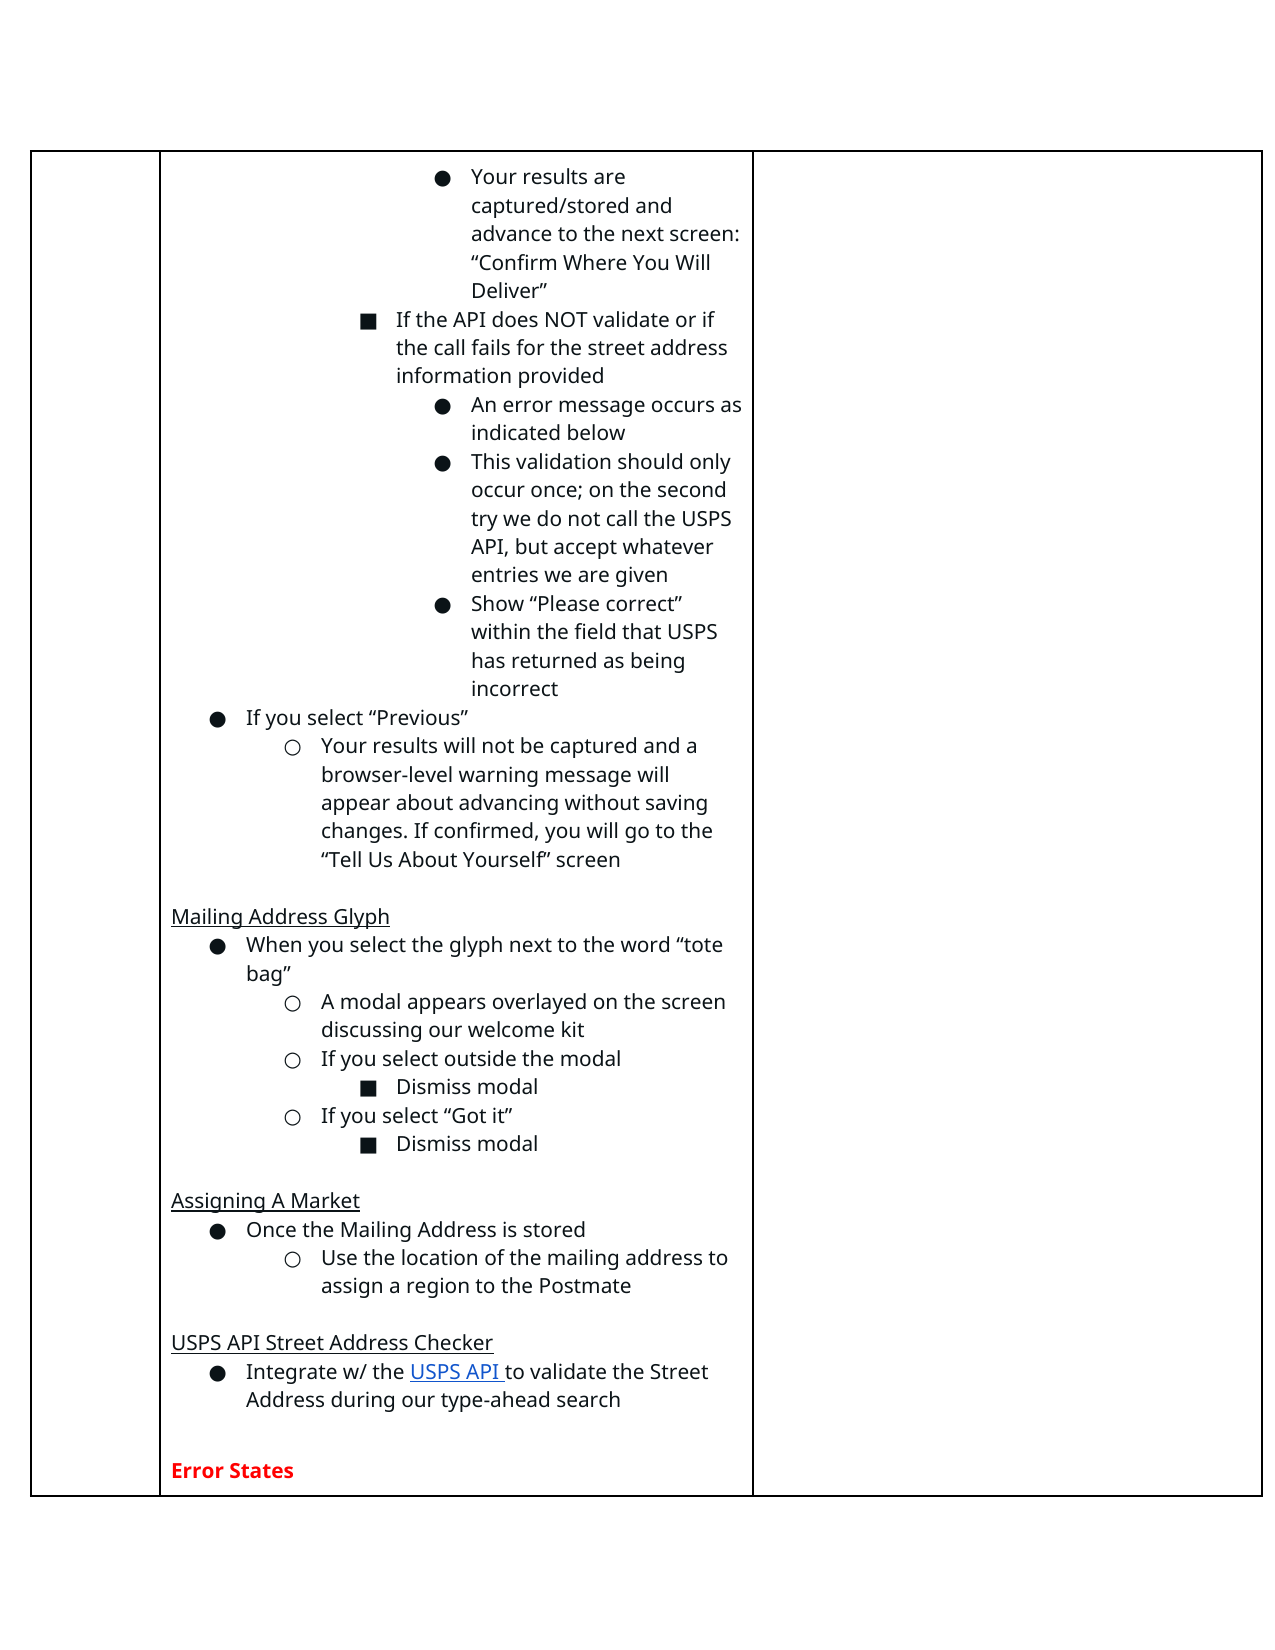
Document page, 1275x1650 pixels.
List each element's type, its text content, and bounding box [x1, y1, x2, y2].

table_cell Mailing Address If you are on the mailing address page As soon as a user types into the address field A dropdown should appear with dynamic search results These search results should be calling the Google Maps API to populate results A user must select one of the addresses in the dropdown for the results to be stored/accepted in the field If a user selects one of the address options from the dropdown, these additional form fields should appear, pre-populated with information in the right field. “Apt / Suite Number”: Text field with no form field validation “City”: Text field with alphabetical digits form field validation “State”: Dropdown menu with a list of US states in “XX” format “Zip Code”: Text field with field validation for 5 alphanumeric digits. If a user does not select one of the addresses, but types in an address that is not part of the dropdown, once they select elsewhere on the page, these additional form fields should appear without their content pre-populated Apt / Suite Number City State Zip Code If you select “My address is not showing up” in the dropdown menu The dropdown menu collapses and 4 additional fields are added: Apt / Suite Number City State Zip Code When the user continues to type in their Street Address, the dropdown in this instance should NOT expand Clicking on Info glyph opens modal If you select “Continue” A call is made to the USPS API to validate the street address information provided If the API validates the street address Your results are captured/stored and advance to the next screen: “Confirm Where You Will Deliver” If the API does NOT validate or if the call fails for the street address information provided An error message occurs as indicated below This validation should only occur once; on the second try we do not call the USPS API, but accept whatever entries we are given Show “Please correct” within the field that USPS has returned as being incorrect If you select “Previous” Your results will not be captured and a browser-level warning message will appear about advancing without saving changes. If confirmed, you will go to the “Tell Us About Yourself” screen Mailing Address Glyph When you select the glyph next to the word “tote bag” A modal appears overlayed on the screen discussing our welcome kit If you select outside the modal Dismiss modal If you select “Got it” Dismiss modal Assigning A Market Once the Mailing Address is stored Use the location of the mailing address to assign a region to the Postmate USPS API Street Address Checker Integrate w/ the USPS API to validate the Street Address during our type-ahead search Error States If you enter an invalid US street address that is not a part of the search API, then display an error that says “Please enter a valid US street address“ If you enter an address that is not a valid US address, display an error message that says “Please select a valid US address” [161, 152, 752, 1495]
table_cell [32, 152, 159, 1495]
table_cell [754, 152, 1261, 1495]
